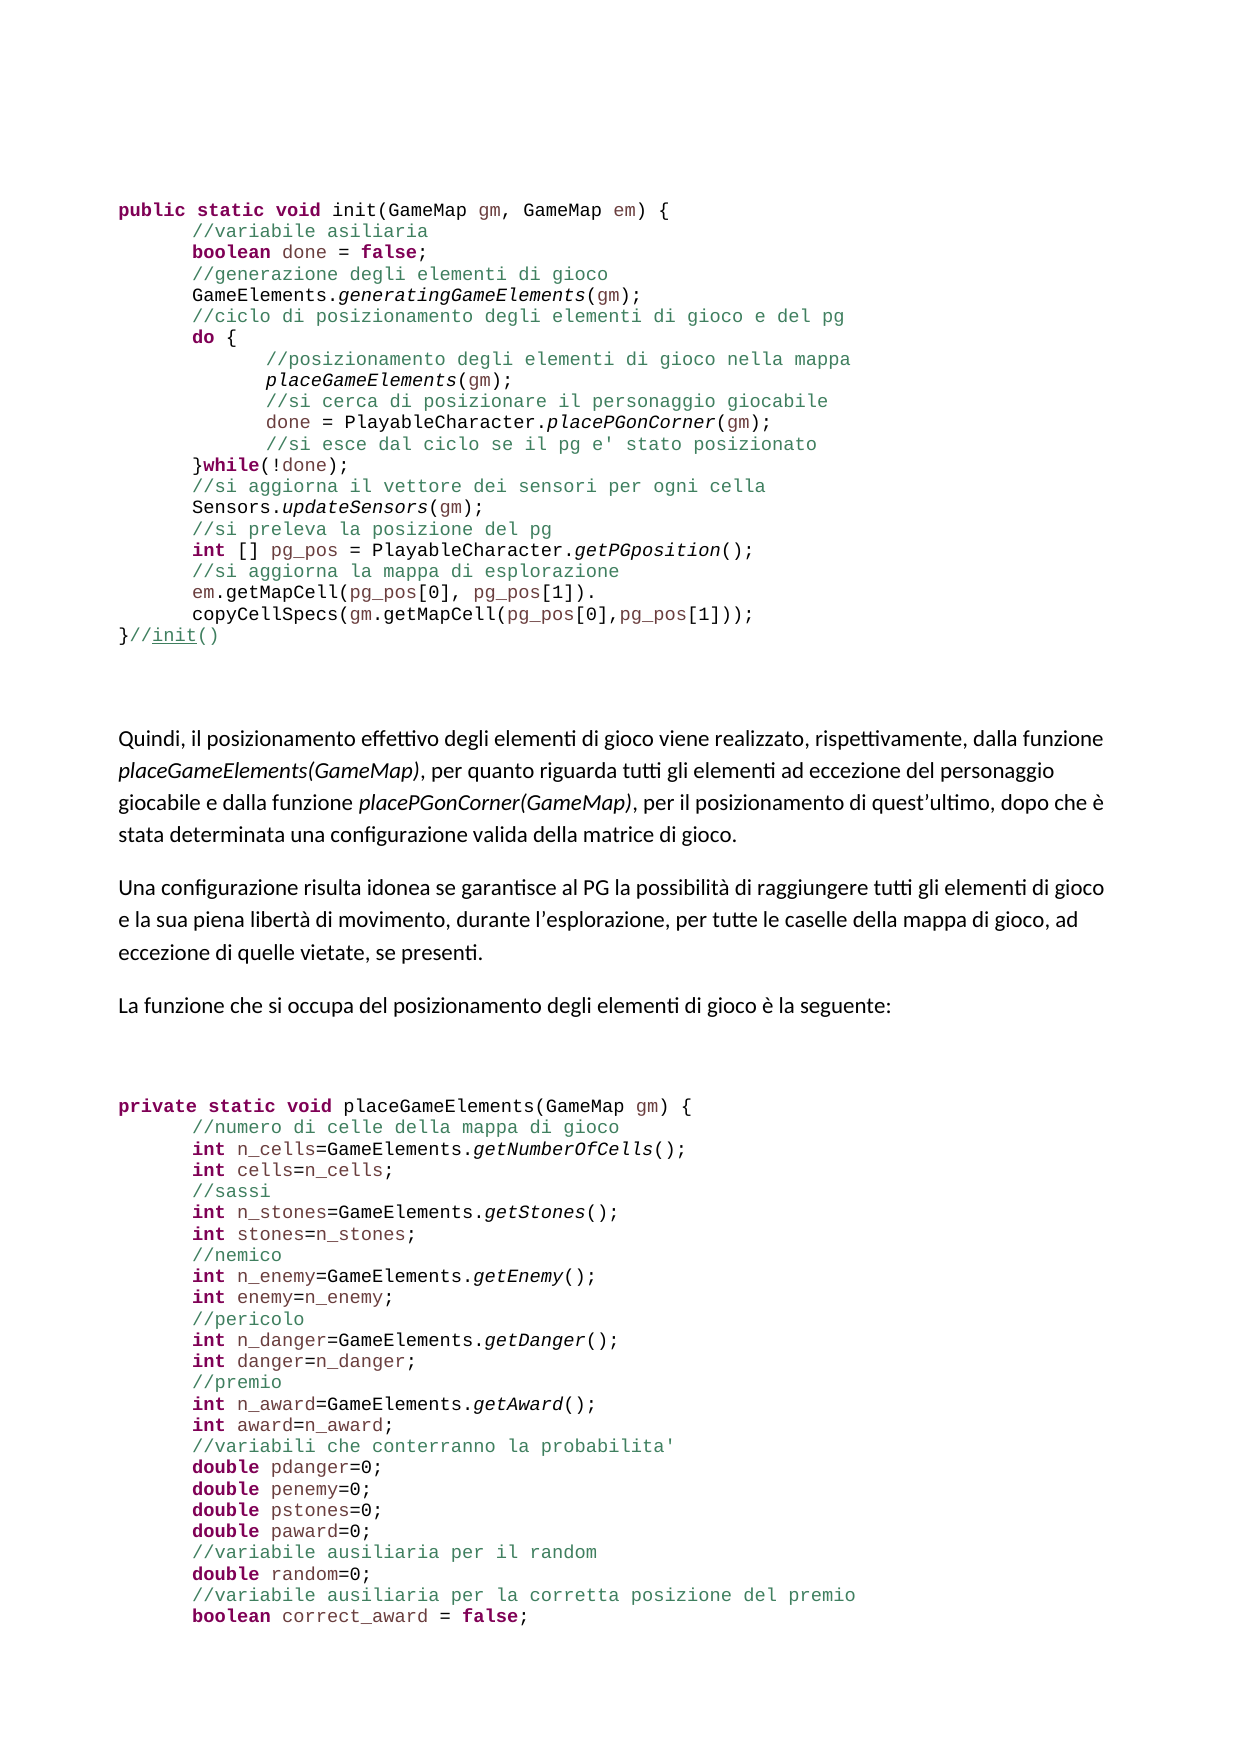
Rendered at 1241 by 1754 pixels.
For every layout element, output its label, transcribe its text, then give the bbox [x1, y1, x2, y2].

text copyCellSpecs(gm.getMapCell(pg_pos[0],pg_pos[1])); [118, 604, 1122, 626]
text int award=n_award; [118, 1416, 1122, 1437]
text double random=0; [118, 1564, 1122, 1586]
text //pericolo [118, 1309, 1122, 1331]
text boolean done = false; [118, 243, 1122, 264]
text boolean correct_award = false; [118, 1607, 1122, 1628]
text private static void placeGameElements(GameMap gm) { [118, 1097, 1122, 1118]
text int n_cells=GameElements.getNumberOfCells(); [118, 1139, 1122, 1161]
text //variabile asiliaria [118, 222, 1122, 243]
text La funzione che si occupa del posizionamento degli elementi di gioco è la seguente: [118, 991, 1122, 1019]
text int stones=n_stones; [118, 1224, 1122, 1246]
text int n_danger=GameElements.getDanger(); [118, 1331, 1122, 1352]
text double penemy=0; [118, 1479, 1122, 1501]
text //variabile ausiliaria per la corretta posizione del premio [118, 1586, 1122, 1607]
text //si preleva la posizione del pg [118, 519, 1122, 541]
text //si cerca di posizionare il personaggio giocabile [118, 392, 1122, 413]
text placeGameElements(gm); [118, 371, 1122, 392]
text //premio [118, 1373, 1122, 1394]
text GameElements.generatingGameElements(gm); [118, 286, 1122, 307]
text done = PlayableCharacter.placePGonCorner(gm); [118, 413, 1122, 434]
text int n_award=GameElements.getAward(); [118, 1394, 1122, 1416]
text //variabile ausiliaria per il random [118, 1543, 1122, 1564]
text int [] pg_pos = PlayableCharacter.getPGposition(); [118, 541, 1122, 562]
text //si aggiorna la mappa di esplorazione [118, 562, 1122, 583]
text public static void init(GameMap gm, GameMap em) { [118, 201, 1122, 222]
text Una configurazione risulta idonea se garantisce al PG la possibilità di raggiungere tutti gli elementi di gioco e la sua piena libertà di movimento, durante l’esplorazione, per tutte le caselle della mappa di gioco, ad eccezione di quelle vietate, se presenti. [118, 873, 1122, 966]
text Quindi, il posizionamento effettivo degli elementi di gioco viene realizzato, rispettivamente, dalla funzione placeGameElements(GameMap), per quanto riguarda tutti gli elementi ad eccezione del personaggio giocabile e dalla funzione placePGonCorner(GameMap), per il posizionamento di quest’ultimo, dopo che è stata determinata una configurazione valida della matrice di gioco. [118, 724, 1122, 848]
text double paward=0; [118, 1522, 1122, 1543]
text }while(!done); [118, 456, 1122, 477]
text //posizionamento degli elementi di gioco nella mappa [118, 349, 1122, 371]
text //variabili che conterranno la probabilita' [118, 1437, 1122, 1458]
text int enemy=n_enemy; [118, 1288, 1122, 1309]
text //si esce dal ciclo se il pg e' stato posizionato [118, 434, 1122, 456]
text em.getMapCell(pg_pos[0], pg_pos[1]). [118, 583, 1122, 604]
text int n_enemy=GameElements.getEnemy(); [118, 1267, 1122, 1288]
text //numero di celle della mappa di gioco [118, 1118, 1122, 1139]
text }//init() [118, 626, 1122, 647]
text //ciclo di posizionamento degli elementi di gioco e del pg [118, 307, 1122, 328]
text Sensors.updateSensors(gm); [118, 498, 1122, 519]
text double pdanger=0; [118, 1458, 1122, 1479]
text //nemico [118, 1246, 1122, 1267]
text int danger=n_danger; [118, 1352, 1122, 1373]
text //si aggiorna il vettore dei sensori per ogni cella [118, 477, 1122, 498]
text //generazione degli elementi di gioco [118, 264, 1122, 286]
text double pstones=0; [118, 1501, 1122, 1522]
text int cells=n_cells; [118, 1161, 1122, 1182]
text do { [118, 328, 1122, 349]
text //sassi [118, 1182, 1122, 1203]
text int n_stones=GameElements.getStones(); [118, 1203, 1122, 1224]
